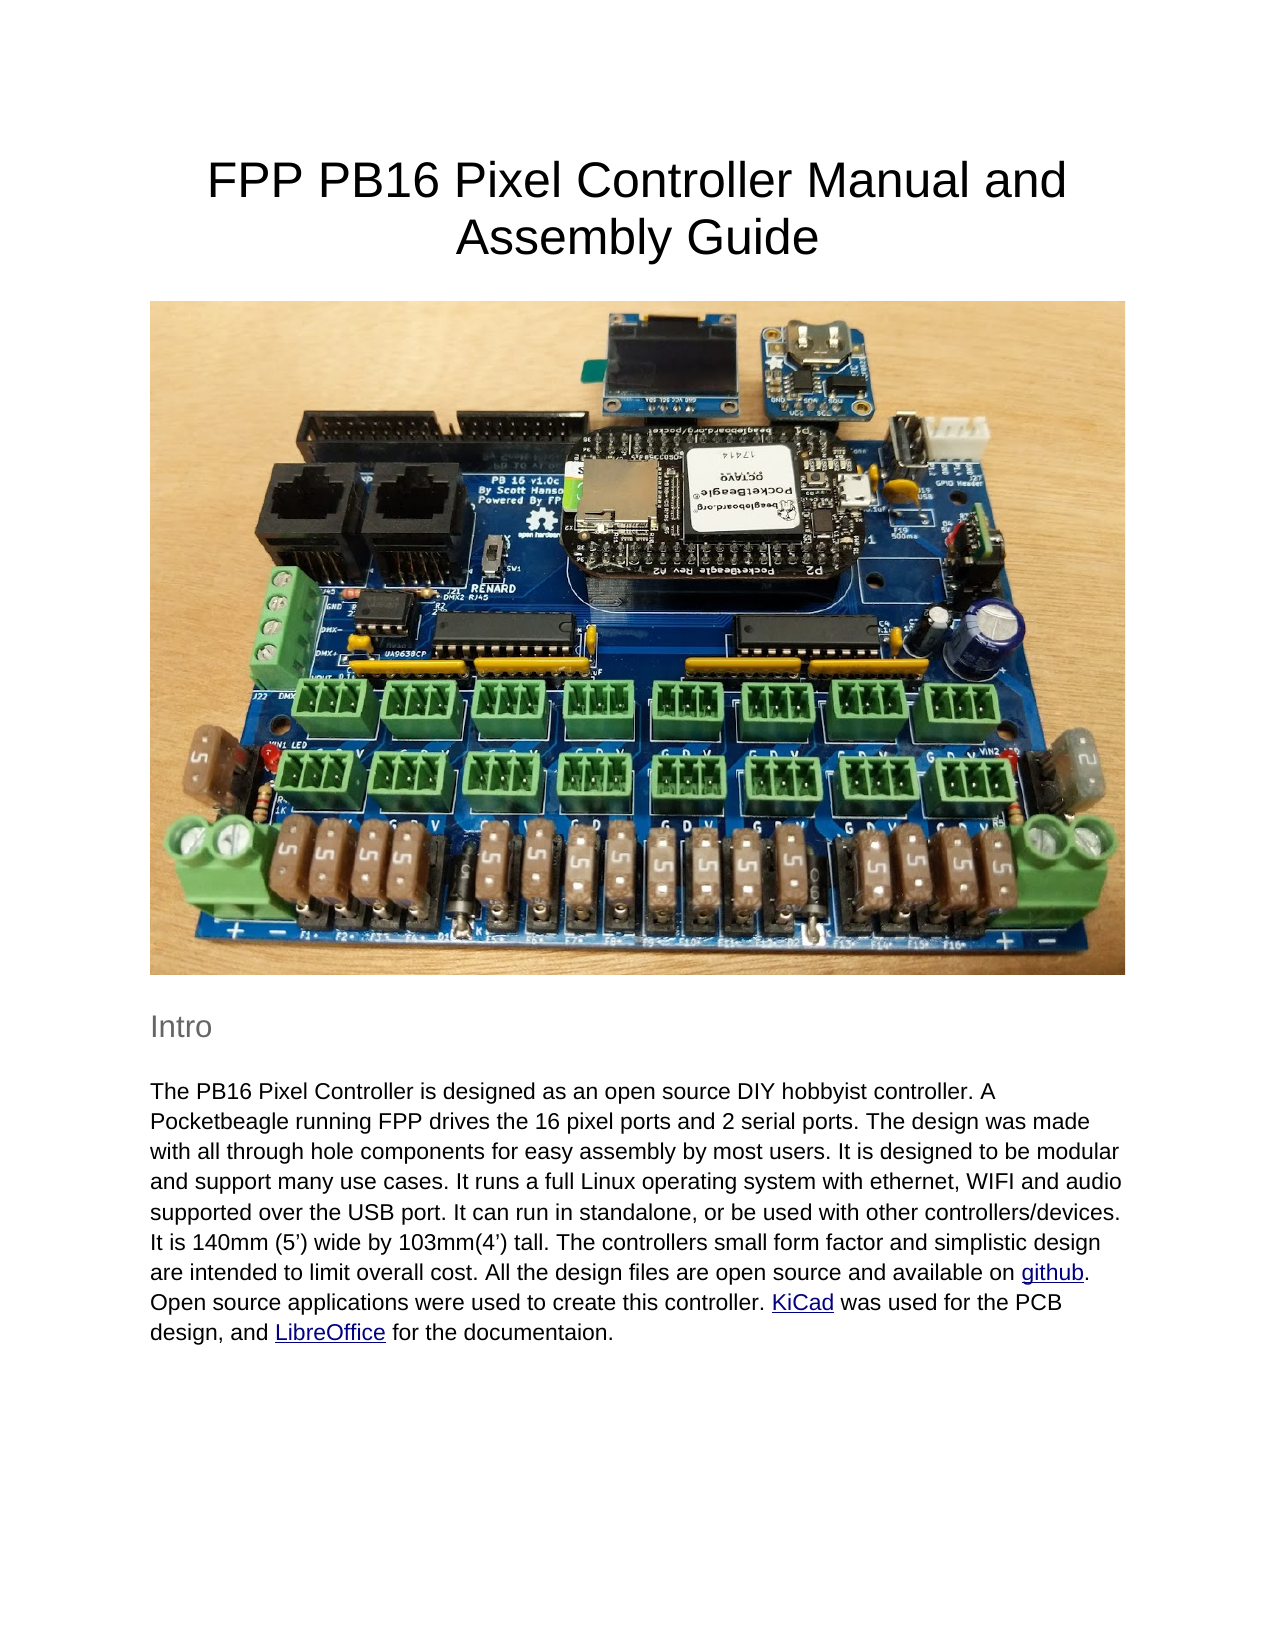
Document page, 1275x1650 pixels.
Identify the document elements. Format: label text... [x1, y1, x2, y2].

text The PB16 Pixel Controller is designed as an open source DIY hobbyist controller. A Pocketbeagle running FPP drives the 16 pixel ports and 2 serial ports. The design was made with all through hole components for easy assembly by most users. It is designed to be modular and support many use cases. It runs a full Linux operating system with ethernet, WIFI and audio supported over the USB port. It can run in standalone, or be used with other controllers/devices. It is 140mm (5’) wide by 103mm(4’) tall. The controllers small form factor and simplistic design are intended to limit overall cost. All the design files are open source and available on github. Open source applications were used to create this controller. KiCad was used for the PCB design, and LibreOffice for the documentaion. [150, 1078, 1125, 1346]
picture [150, 301, 1125, 975]
subtitle Intro [150, 1008, 1125, 1044]
title FPP PB16 Pixel Controller Manual and Assembly Guide [150, 150, 1125, 265]
